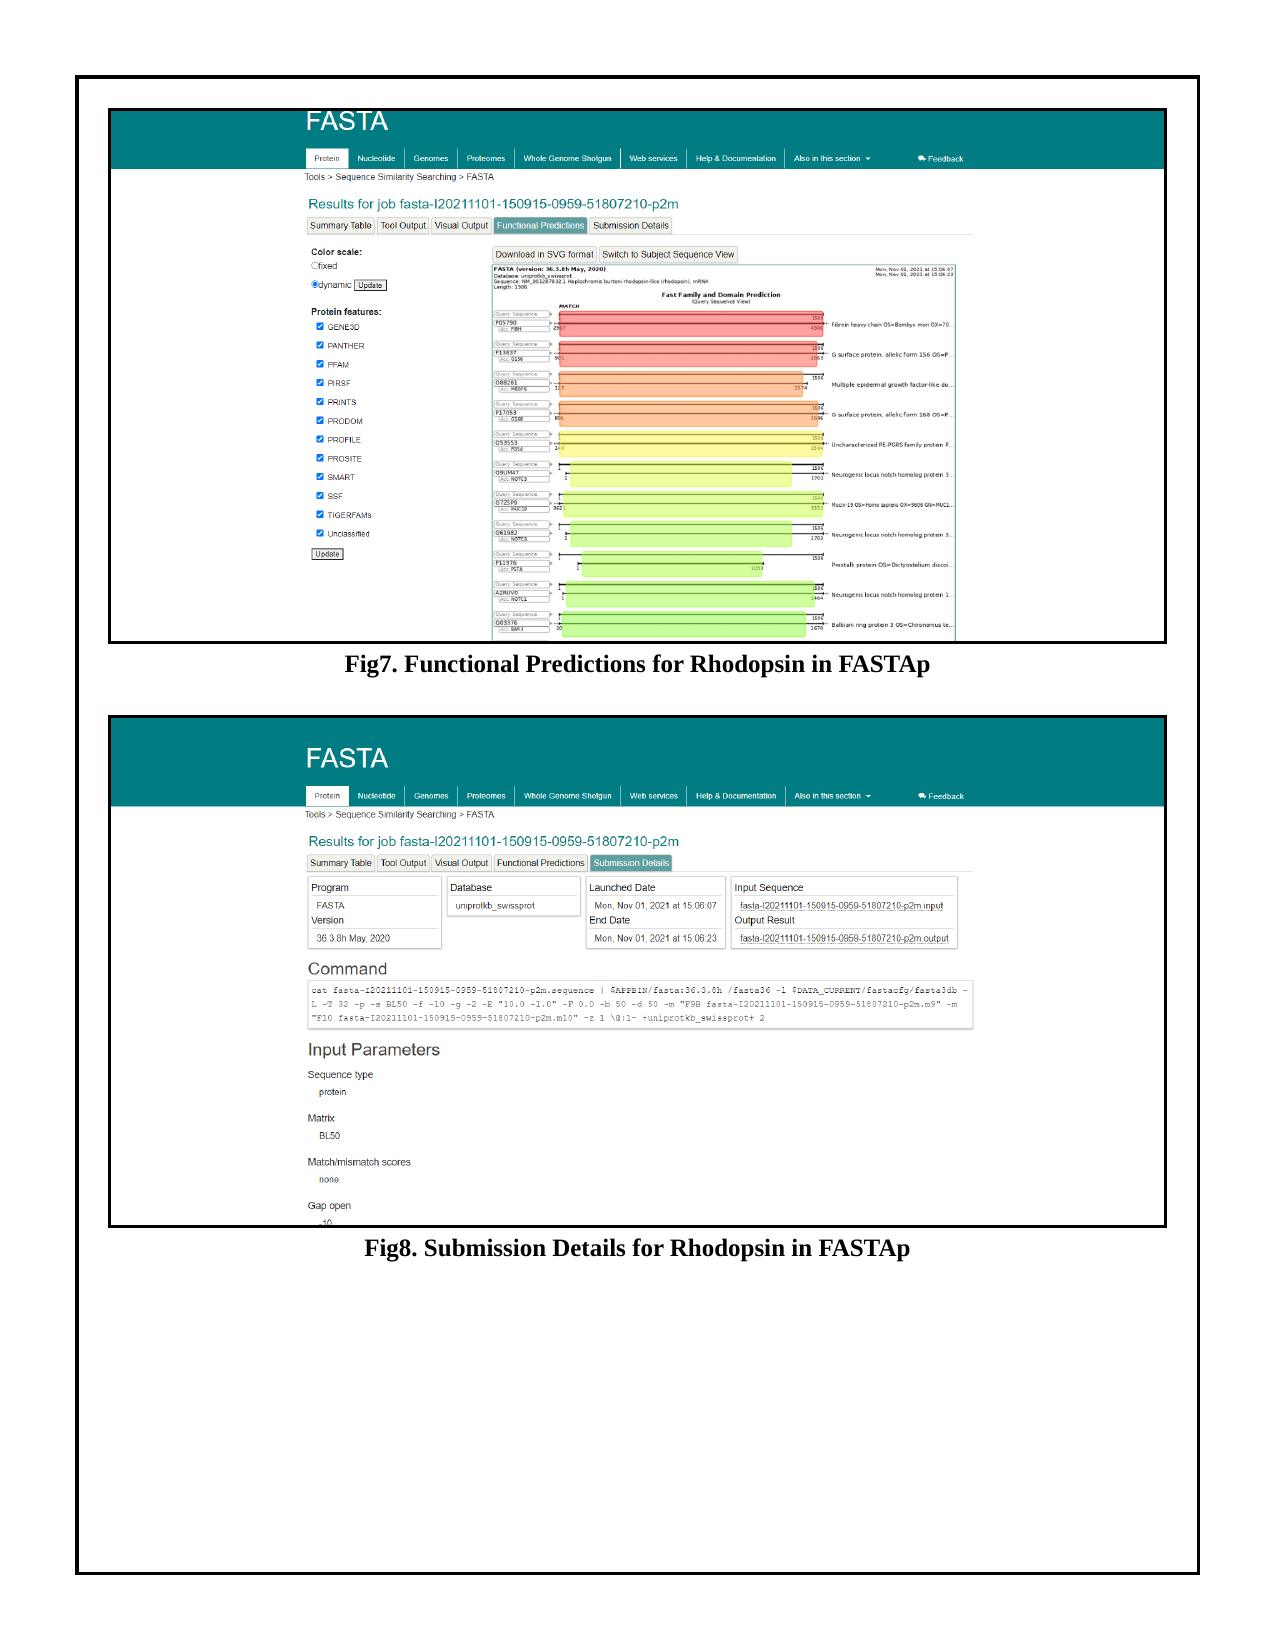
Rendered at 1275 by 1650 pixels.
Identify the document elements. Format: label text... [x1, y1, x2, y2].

text Fig7. Functional Predictions for Rhodopsin in FASTAp [108, 644, 1167, 677]
text Fig8. Submission Details for Rhodopsin in FASTAp [108, 1228, 1167, 1261]
